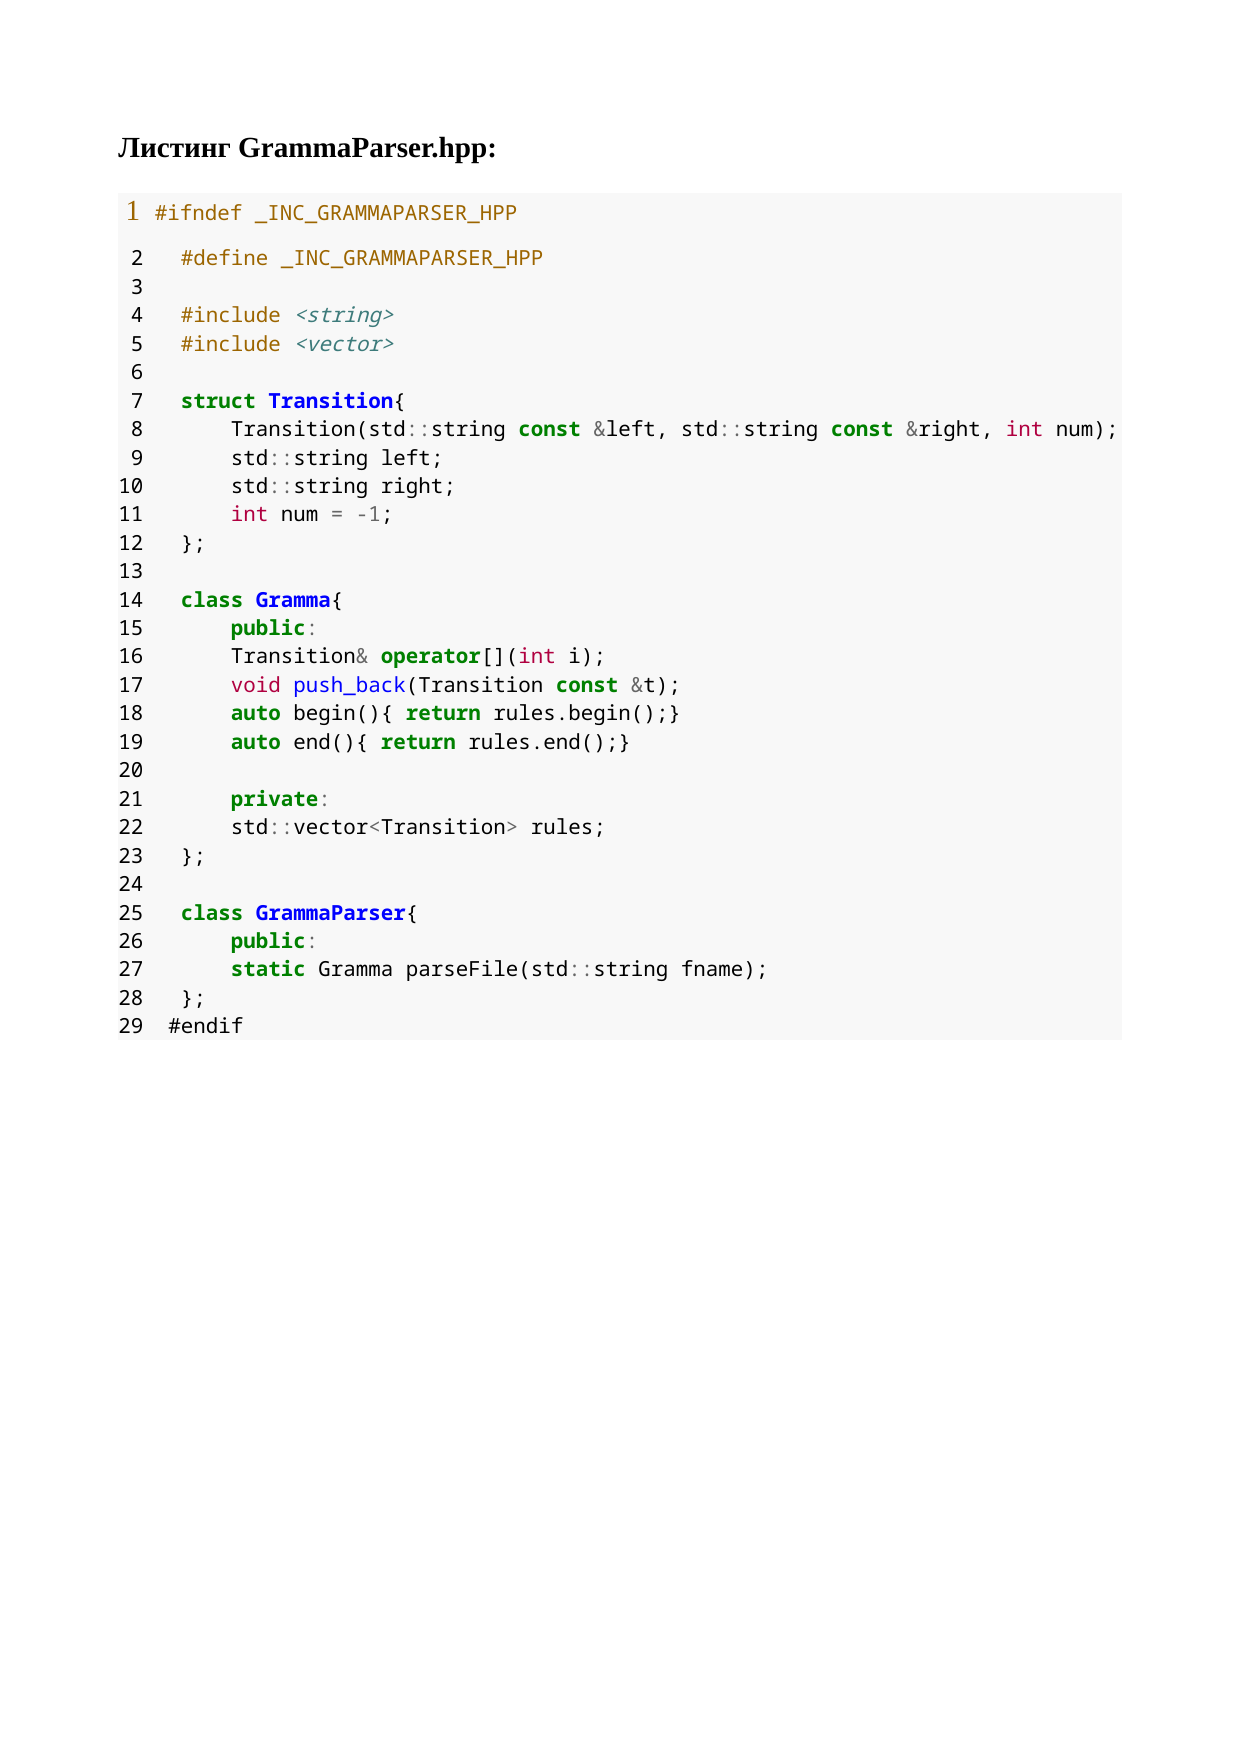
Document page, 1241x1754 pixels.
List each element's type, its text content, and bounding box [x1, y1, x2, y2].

text 7 struct Transition{ [118, 386, 1122, 414]
text 19 auto end(){ return rules.end();} [118, 727, 1122, 755]
text 22 std::vector<Transition> rules; [118, 812, 1122, 841]
text 11 int num = -1; [118, 499, 1122, 528]
text 6 [118, 357, 1122, 386]
text 17 void push_back(Transition const &t); [118, 670, 1122, 698]
text 15 public: [118, 613, 1122, 642]
text 10 std::string right; [118, 471, 1122, 499]
text 21 private: [118, 784, 1122, 812]
text 8 Transition(std::string const &left, std::string const &right, int num); [118, 414, 1122, 443]
text 23 }; [118, 841, 1122, 869]
text 27 static Gramma parseFile(std::string fname); [118, 954, 1122, 983]
text 24 [118, 869, 1122, 898]
text 26 public: [118, 926, 1122, 954]
text 14 class Gramma{ [118, 585, 1122, 613]
text 13 [118, 556, 1122, 585]
text 1 #ifndef _INC_GRAMMAPARSER_HPP [118, 193, 1122, 227]
text 25 class GrammaParser{ [118, 898, 1122, 926]
text 4 #include <string> [118, 300, 1122, 329]
text 5 #include <vector> [118, 329, 1122, 357]
text 18 auto begin(){ return rules.begin();} [118, 698, 1122, 727]
text 29 #endif [118, 1011, 1122, 1040]
text Листинг GrammaParser.hpp: [118, 131, 1122, 164]
text 20 [118, 755, 1122, 784]
text 2 #define _INC_GRAMMAPARSER_HPP [118, 243, 1122, 272]
text 9 std::string left; [118, 443, 1122, 471]
text 12 }; [118, 528, 1122, 556]
text 16 Transition& operator[](int i); [118, 642, 1122, 670]
text 28 }; [118, 983, 1122, 1011]
text 3 [118, 272, 1122, 300]
